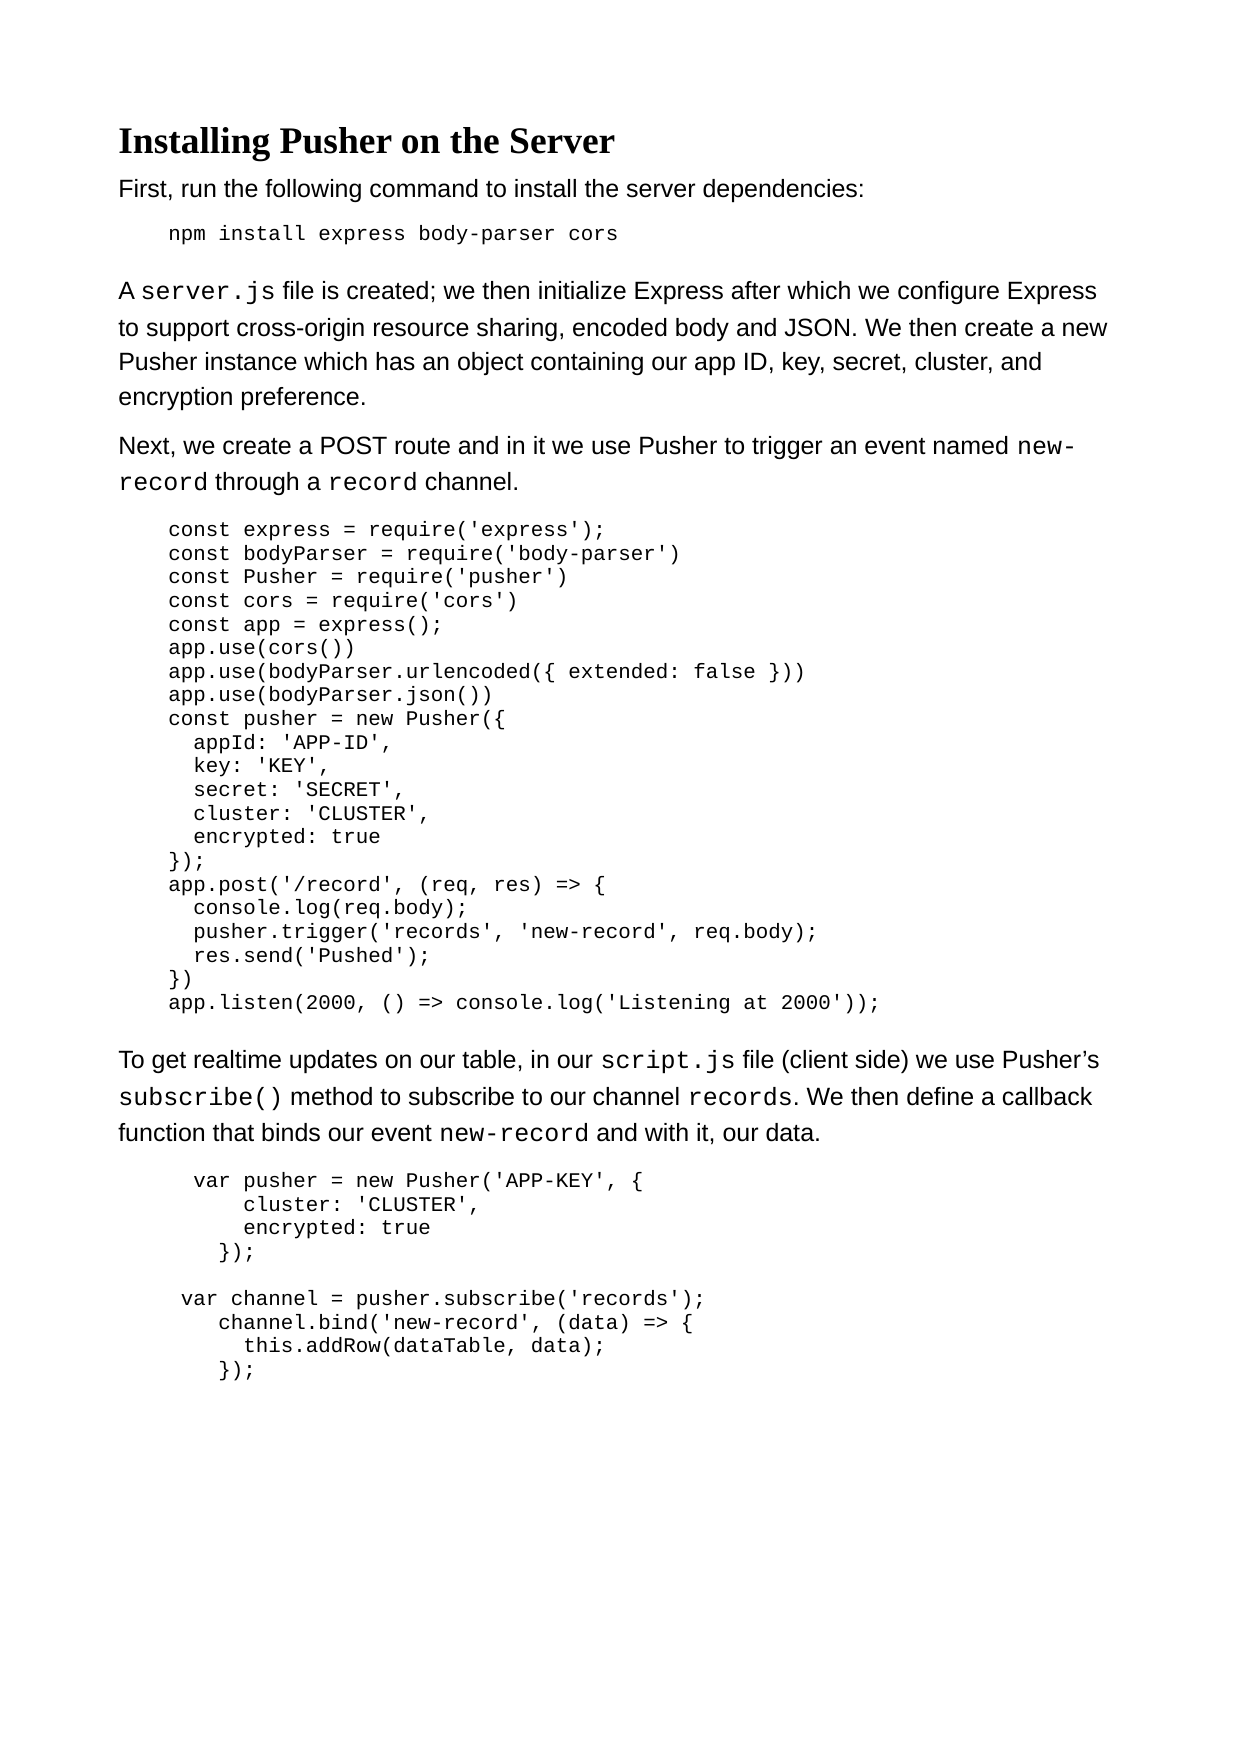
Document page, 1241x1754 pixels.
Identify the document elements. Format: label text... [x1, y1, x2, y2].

text cluster: 'CLUSTER', [118, 803, 1122, 826]
text Next, we create a POST route and in it we use Pusher to trigger an event named new-record through a record channel. [118, 431, 1122, 498]
text app.use(cors()) [118, 637, 1122, 661]
text const app = express(); [118, 613, 1122, 637]
text channel.bind('new-record', (data) => { [118, 1312, 1122, 1336]
text const express = require('express'); [118, 519, 1122, 543]
text }); [118, 850, 1122, 874]
text cluster: 'CLUSTER', [118, 1194, 1122, 1217]
text var channel = pusher.subscribe('records'); [118, 1288, 1122, 1312]
text pusher.trigger('records', 'new-record', req.body); [118, 921, 1122, 944]
text To get realtime updates on our table, in our script.js file (client side) we use Pusher’s subscribe() method to subscribe to our channel records. We then define a callback function that binds our event new-record and with it, our data. [118, 1045, 1122, 1149]
text const cors = require('cors') [118, 590, 1122, 613]
text app.post('/record', (req, res) => { [118, 874, 1122, 897]
text First, run the following command to install the server dependencies: [118, 174, 1122, 202]
text appId: 'APP-ID', [118, 732, 1122, 755]
text key: 'KEY', [118, 755, 1122, 779]
text app.use(bodyParser.urlencoded({ extended: false })) [118, 661, 1122, 684]
text this.addRow(dataTable, data); [118, 1336, 1122, 1359]
text console.log(req.body); [118, 897, 1122, 921]
text const pusher = new Pusher({ [118, 708, 1122, 732]
text }); [118, 1359, 1122, 1383]
subtitle Installing Pusher on the Server [118, 118, 1122, 161]
text res.send('Pushed'); [118, 944, 1122, 968]
text }) [118, 968, 1122, 992]
text encrypted: true [118, 1217, 1122, 1241]
text secret: 'SECRET', [118, 779, 1122, 803]
text }); [118, 1241, 1122, 1264]
text encrypted: true [118, 826, 1122, 850]
text app.listen(2000, () => console.log('Listening at 2000')); [118, 992, 1122, 1016]
text var pusher = new Pusher('APP-KEY', { [118, 1170, 1122, 1194]
text A server.js file is created; we then initialize Express after which we configure Express to support cross-origin resource sharing, encoded body and JSON. We then create a new Pusher instance which has an object containing our app ID, key, secret, cluster, and encryption preference. [118, 276, 1122, 410]
text const Pusher = require('pusher') [118, 566, 1122, 590]
text app.use(bodyParser.json()) [118, 684, 1122, 708]
text npm install express body-parser cors [118, 223, 1122, 246]
text const bodyParser = require('body-parser') [118, 543, 1122, 566]
